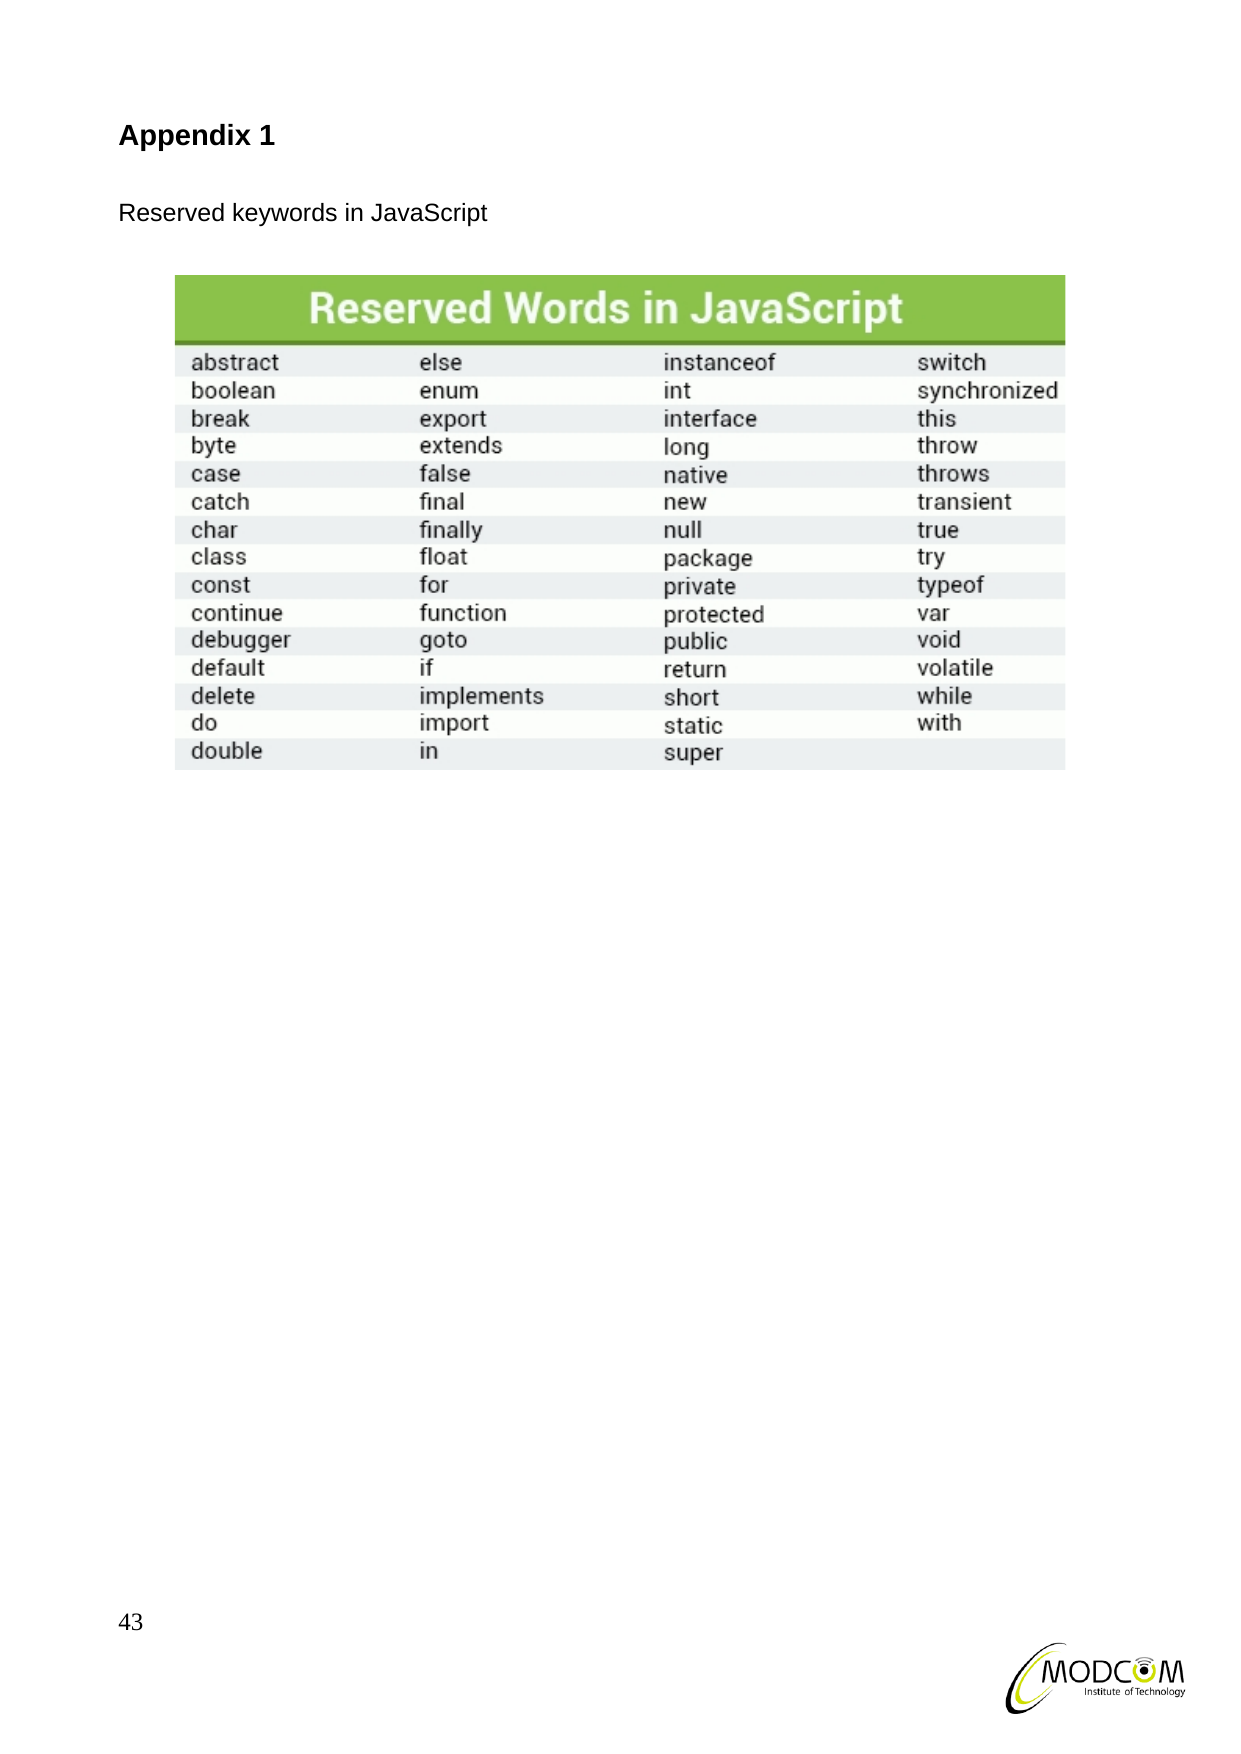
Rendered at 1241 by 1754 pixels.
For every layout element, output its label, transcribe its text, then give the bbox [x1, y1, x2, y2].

text Reserved keywords in JavaScript [118, 198, 1122, 226]
picture [997, 1626, 1191, 1718]
picture [174, 275, 1066, 770]
subtitle Appendix 1 [118, 118, 1122, 152]
